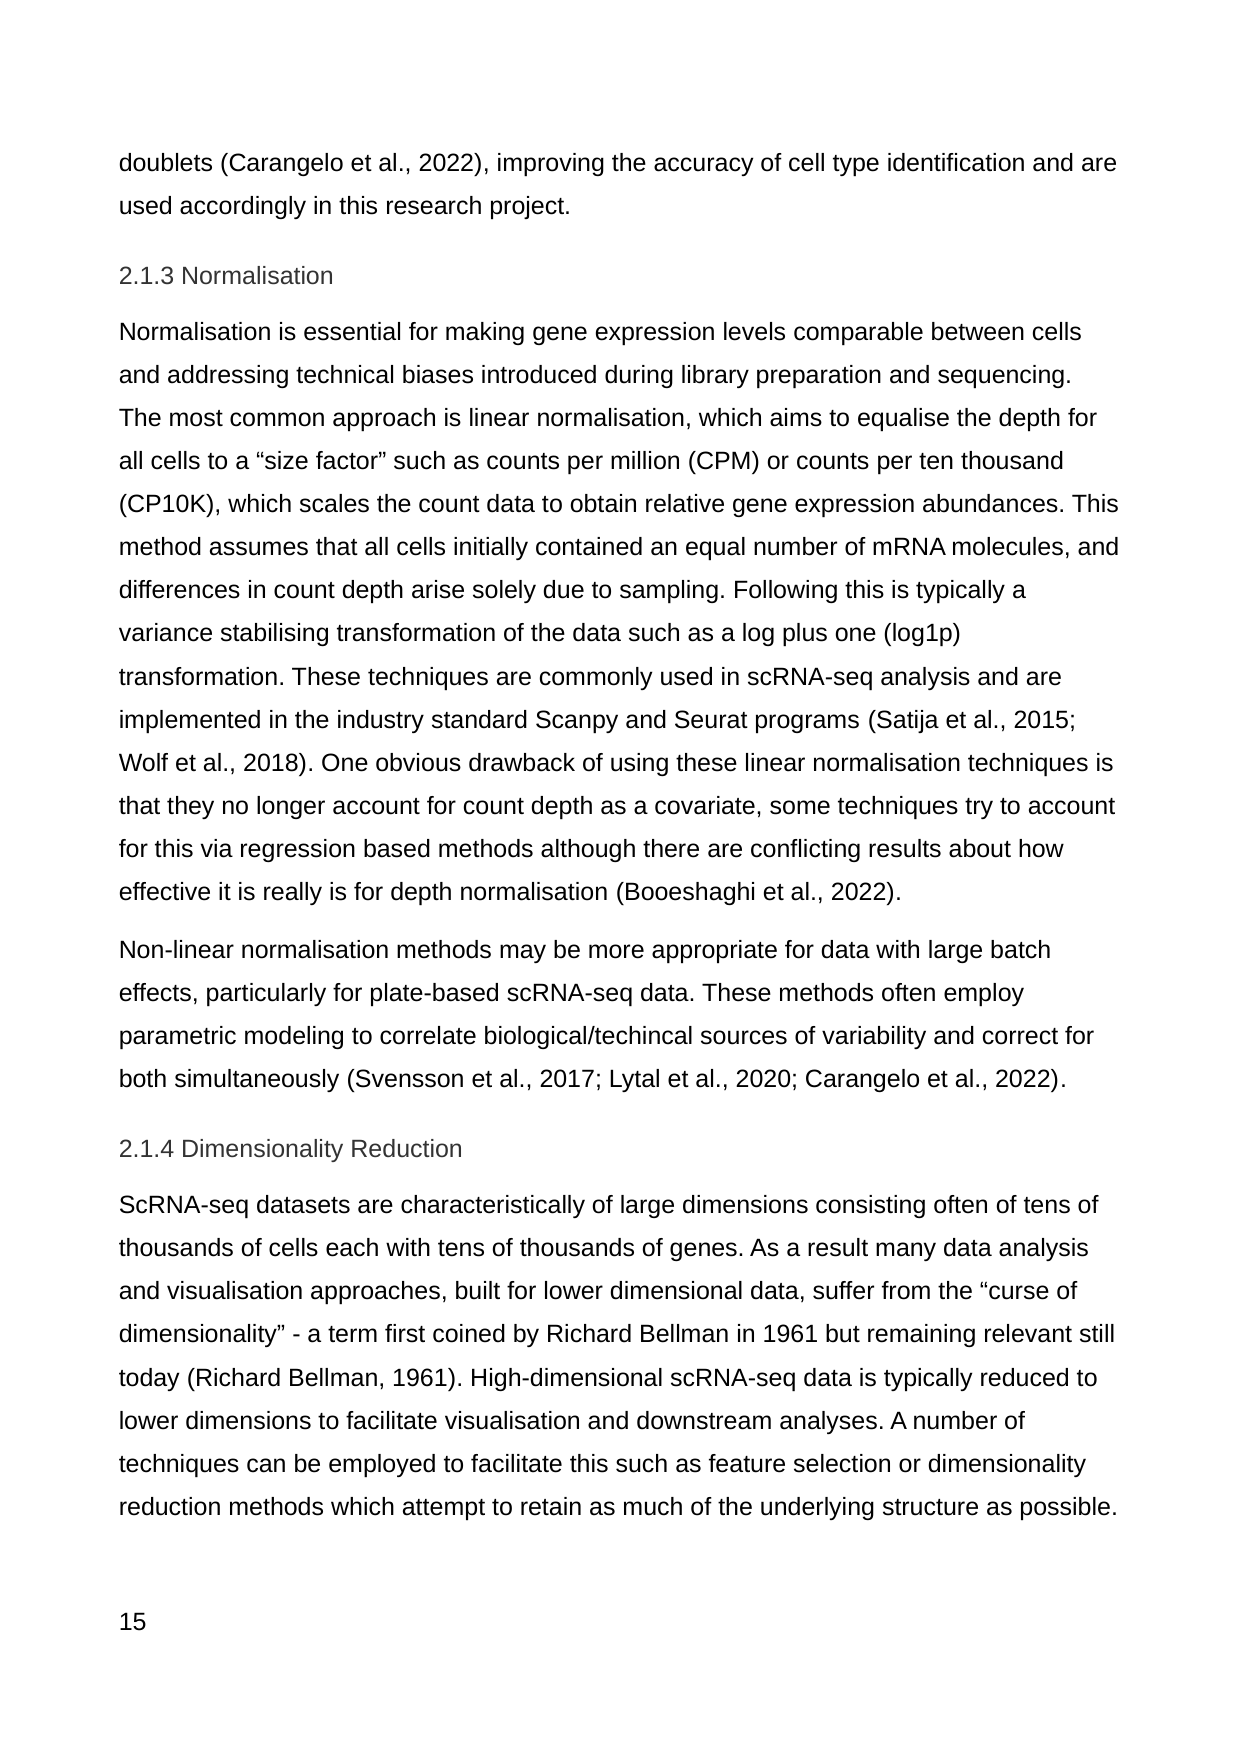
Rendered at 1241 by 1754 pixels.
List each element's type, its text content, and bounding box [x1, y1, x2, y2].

text Normalisation is essential for making gene expression levels comparable between cells and addressing technical biases introduced during library preparation and sequencing. The most common approach is linear normalisation, which aims to equalise the depth for all cells to a “size factor” such as counts per million (CPM) or counts per ten thousand (CP10K), which scales the count data to obtain relative gene expression abundances. This method assumes that all cells initially contained an equal number of mRNA molecules, and differences in count depth arise solely due to sampling. Following this is typically a variance stabilising transformation of the data such as a log plus one (log1p) transformation. These techniques are commonly used in scRNA-seq analysis and are implemented in the industry standard Scanpy and Seurat programs (Satija et al., 2015; Wolf et al., 2018). One obvious drawback of using these linear normalisation techniques is that they no longer account for count depth as a covariate, some techniques try to account for this via regression based methods although there are conflicting results about how effective it is really is for depth normalisation (Booeshaghi et al., 2022). [118, 317, 1122, 906]
text ScRNA-seq datasets are characteristically of large dimensions consisting often of tens of thousands of cells each with tens of thousands of genes. As a result many data analysis and visualisation approaches, built for lower dimensional data, suffer from the “curse of dimensionality” - a term first coined by Richard Bellman in 1961 but remaining relevant still today (Richard Bellman, 1961). High-dimensional scRNA-seq data is typically reduced to lower dimensions to facilitate visualisation and downstream analyses. A number of techniques can be employed to facilitate this such as feature selection or dimensionality reduction methods which attempt to retain as much of the underlying structure as possible. [118, 1190, 1122, 1521]
subtitle 2.1.3 Normalisation [118, 261, 1122, 290]
subtitle 2.1.4 Dimensionality Reduction [118, 1134, 1122, 1163]
text Non-linear normalisation methods may be more appropriate for data with large batch effects, particularly for plate-based scRNA-seq data. These methods often employ parametric modeling to correlate biological/techincal sources of variability and correct for both simultaneously (Svensson et al., 2017; Lytal et al., 2020; Carangelo et al., 2022). [118, 935, 1122, 1093]
text doublets (Carangelo et al., 2022), improving the accuracy of cell type identification and are used accordingly in this research project. [118, 148, 1122, 219]
